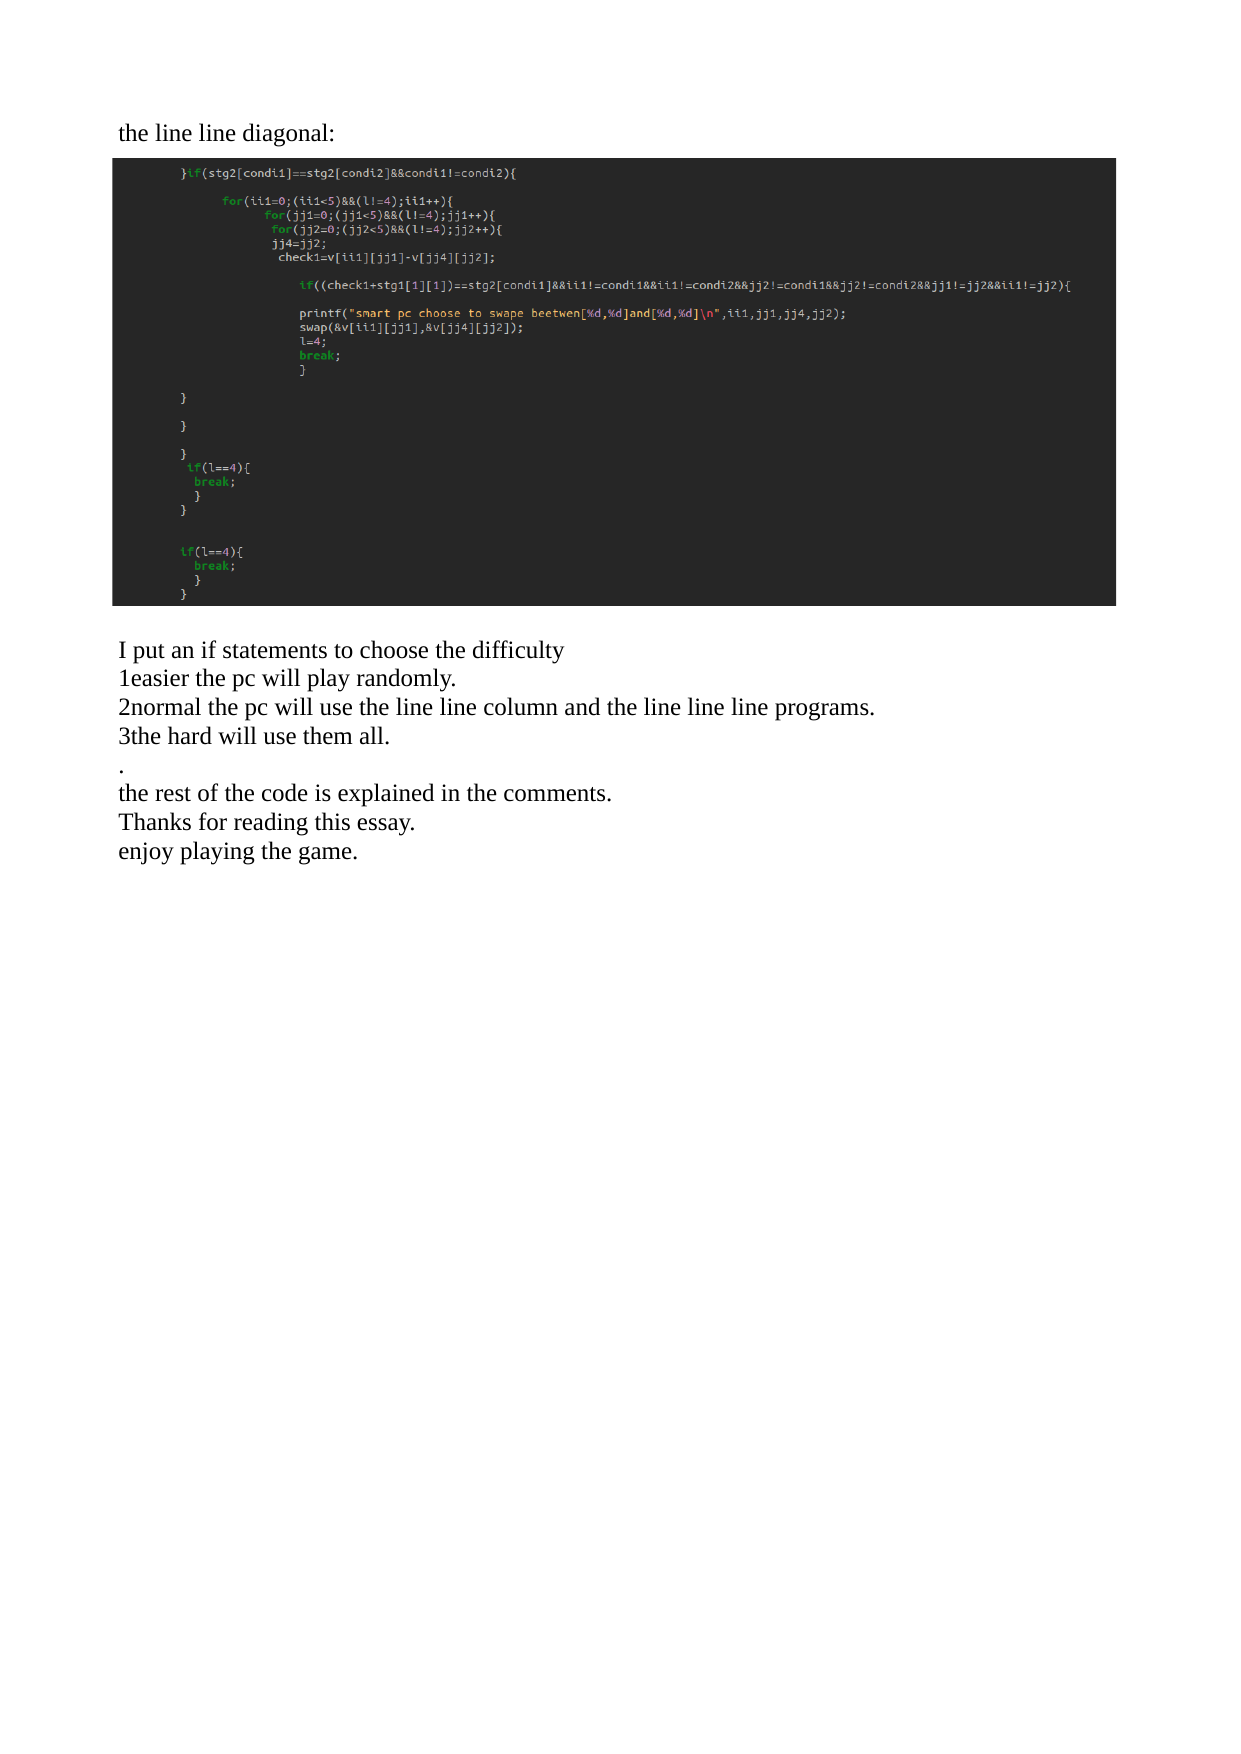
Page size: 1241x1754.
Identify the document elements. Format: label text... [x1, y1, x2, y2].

text Thanks for reading this essay. [118, 807, 1122, 836]
picture [112, 158, 1117, 606]
text the rest of the code is explained in the comments. [118, 778, 1122, 807]
text I put an if statements to choose the difficulty [118, 635, 1122, 663]
text 2normal the pc will use the line line column and the line line line programs. [118, 692, 1122, 721]
text 3the hard will use them all. [118, 721, 1122, 750]
text 1easier the pc will play randomly. [118, 663, 1122, 692]
text the line line diagonal: [118, 118, 1122, 147]
text . [118, 750, 1122, 778]
text enjoy playing the game. [118, 836, 1122, 865]
